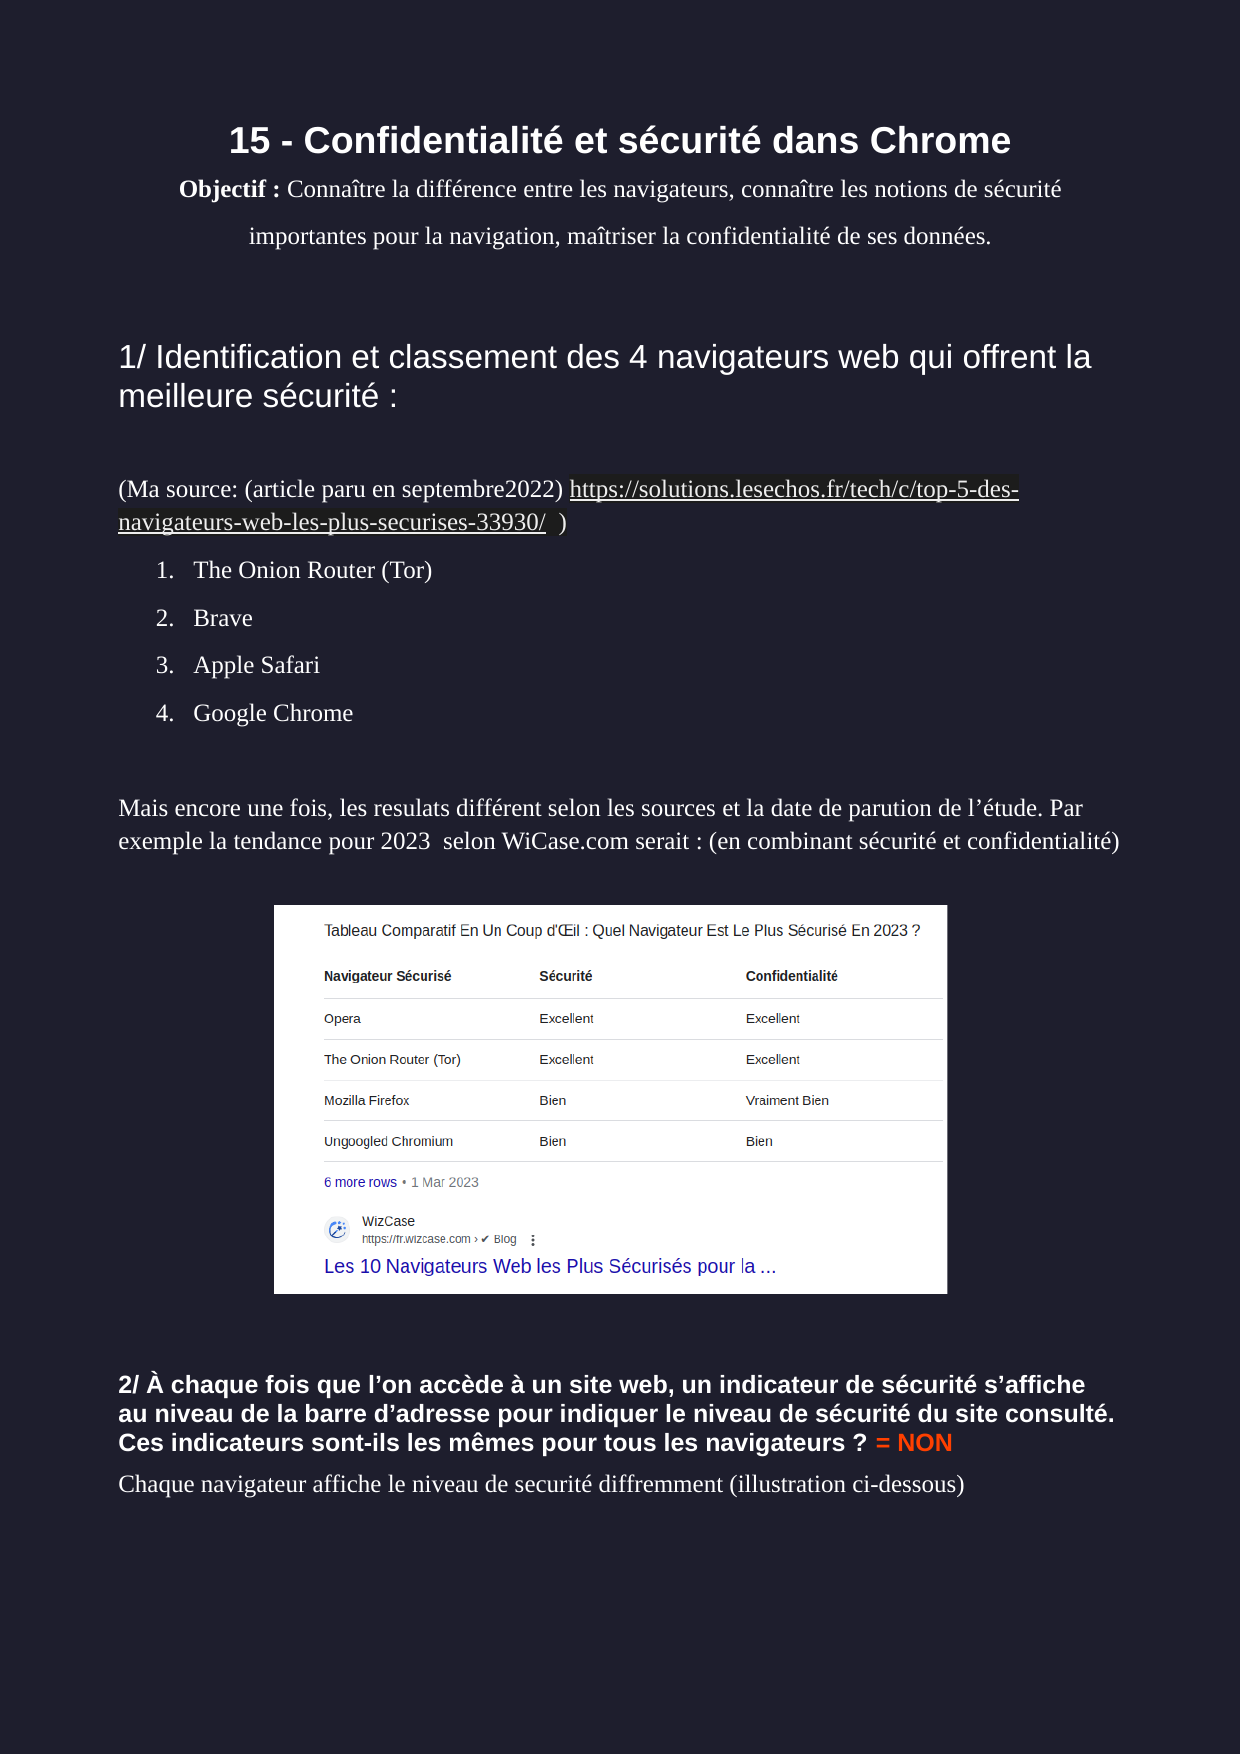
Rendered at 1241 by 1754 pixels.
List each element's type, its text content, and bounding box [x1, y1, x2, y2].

list Apple Safari [156, 650, 1122, 679]
text Chaque navigateur affiche le niveau de securité diffremment (illustration ci-dessous) [118, 1469, 1122, 1498]
subtitle 1/ Identification et classement des 4 navigateurs web qui offrent la meilleure sécurité : [118, 337, 1122, 414]
text Mais encore une fois, les resulats différent selon les sources et la date de parution de l’étude. Par exemple la tendance pour 2023 selon WiCase.com serait : (en combinant sécurité et confidentialité) [118, 793, 1122, 855]
picture [274, 905, 948, 1294]
list The Onion Router (Tor) [156, 555, 1122, 584]
text Objectif : Connaître la différence entre les navigateurs, connaître les notions de sécurité [118, 174, 1122, 202]
text importantes pour la navigation, maîtriser la confidentialité de ses données. [118, 221, 1122, 250]
list Brave [156, 603, 1122, 631]
subtitle 15 - Confidentialité et sécurité dans Chrome [118, 118, 1122, 161]
subtitle 2/ À chaque fois que l’on accède à un site web, un indicateur de sécurité s’affiche au niveau de la barre d’adresse pour indiquer le niveau de sécurité du site consulté. Ces indicateurs sont-ils les mêmes pour tous les navigateurs ? = NON [118, 1371, 1122, 1457]
text (Ma source: (article paru en septembre2022) https://solutions.lesechos.fr/tech/c/top-5-des-navigateurs-web-les-plus-securises-33930/ ) [118, 474, 1122, 536]
list Google Chrome [156, 698, 1122, 727]
